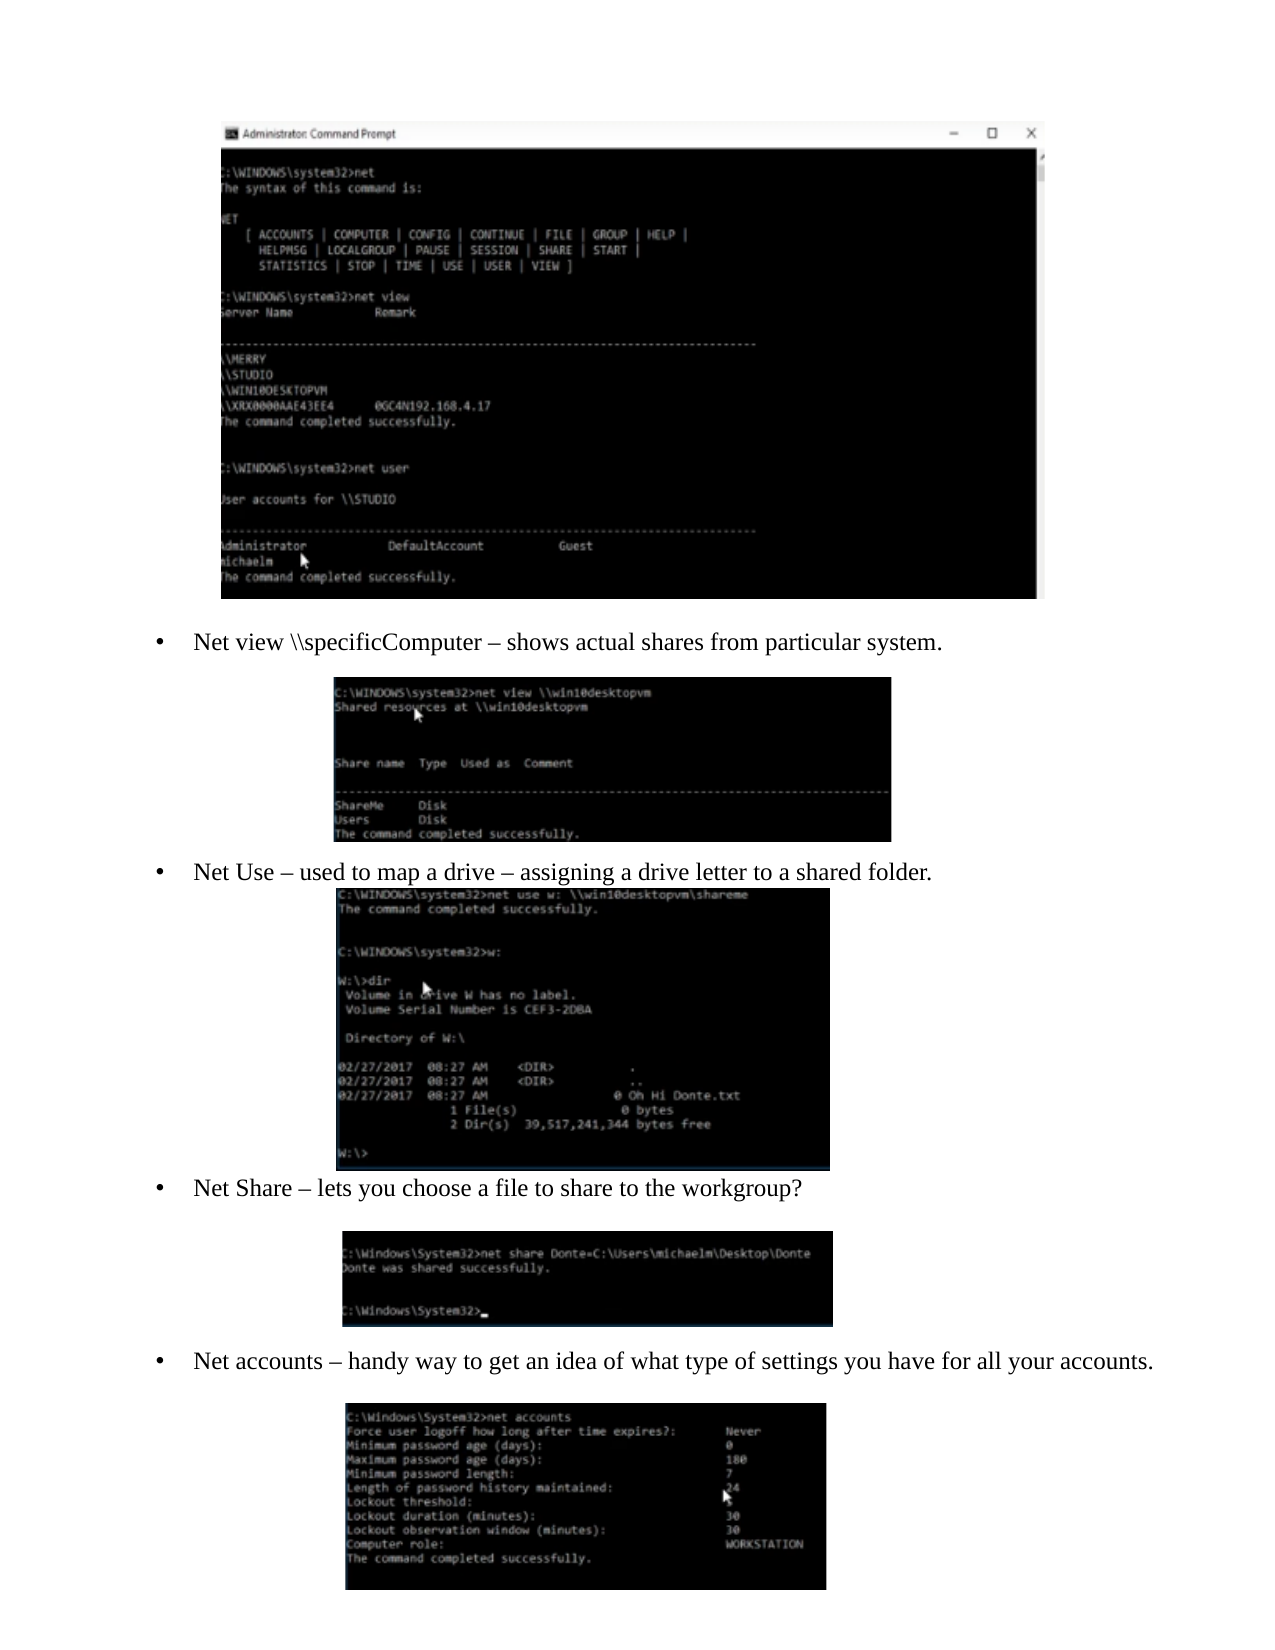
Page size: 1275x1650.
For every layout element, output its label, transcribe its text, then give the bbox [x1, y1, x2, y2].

picture [342, 1231, 833, 1327]
picture [336, 888, 830, 1171]
list Net Share – lets you choose a file to share to the workgroup? [156, 1173, 1157, 1202]
list Net view \\specificComputer – shows actual shares from particular system. [156, 627, 1157, 656]
picture [333, 677, 892, 842]
picture [221, 121, 1045, 599]
picture [345, 1403, 827, 1590]
list Net Use – used to map a drive – assigning a drive letter to a shared folder. [156, 857, 1157, 886]
list Net accounts – handy way to get an idea of what type of settings you have for all your accounts. [156, 1346, 1157, 1375]
